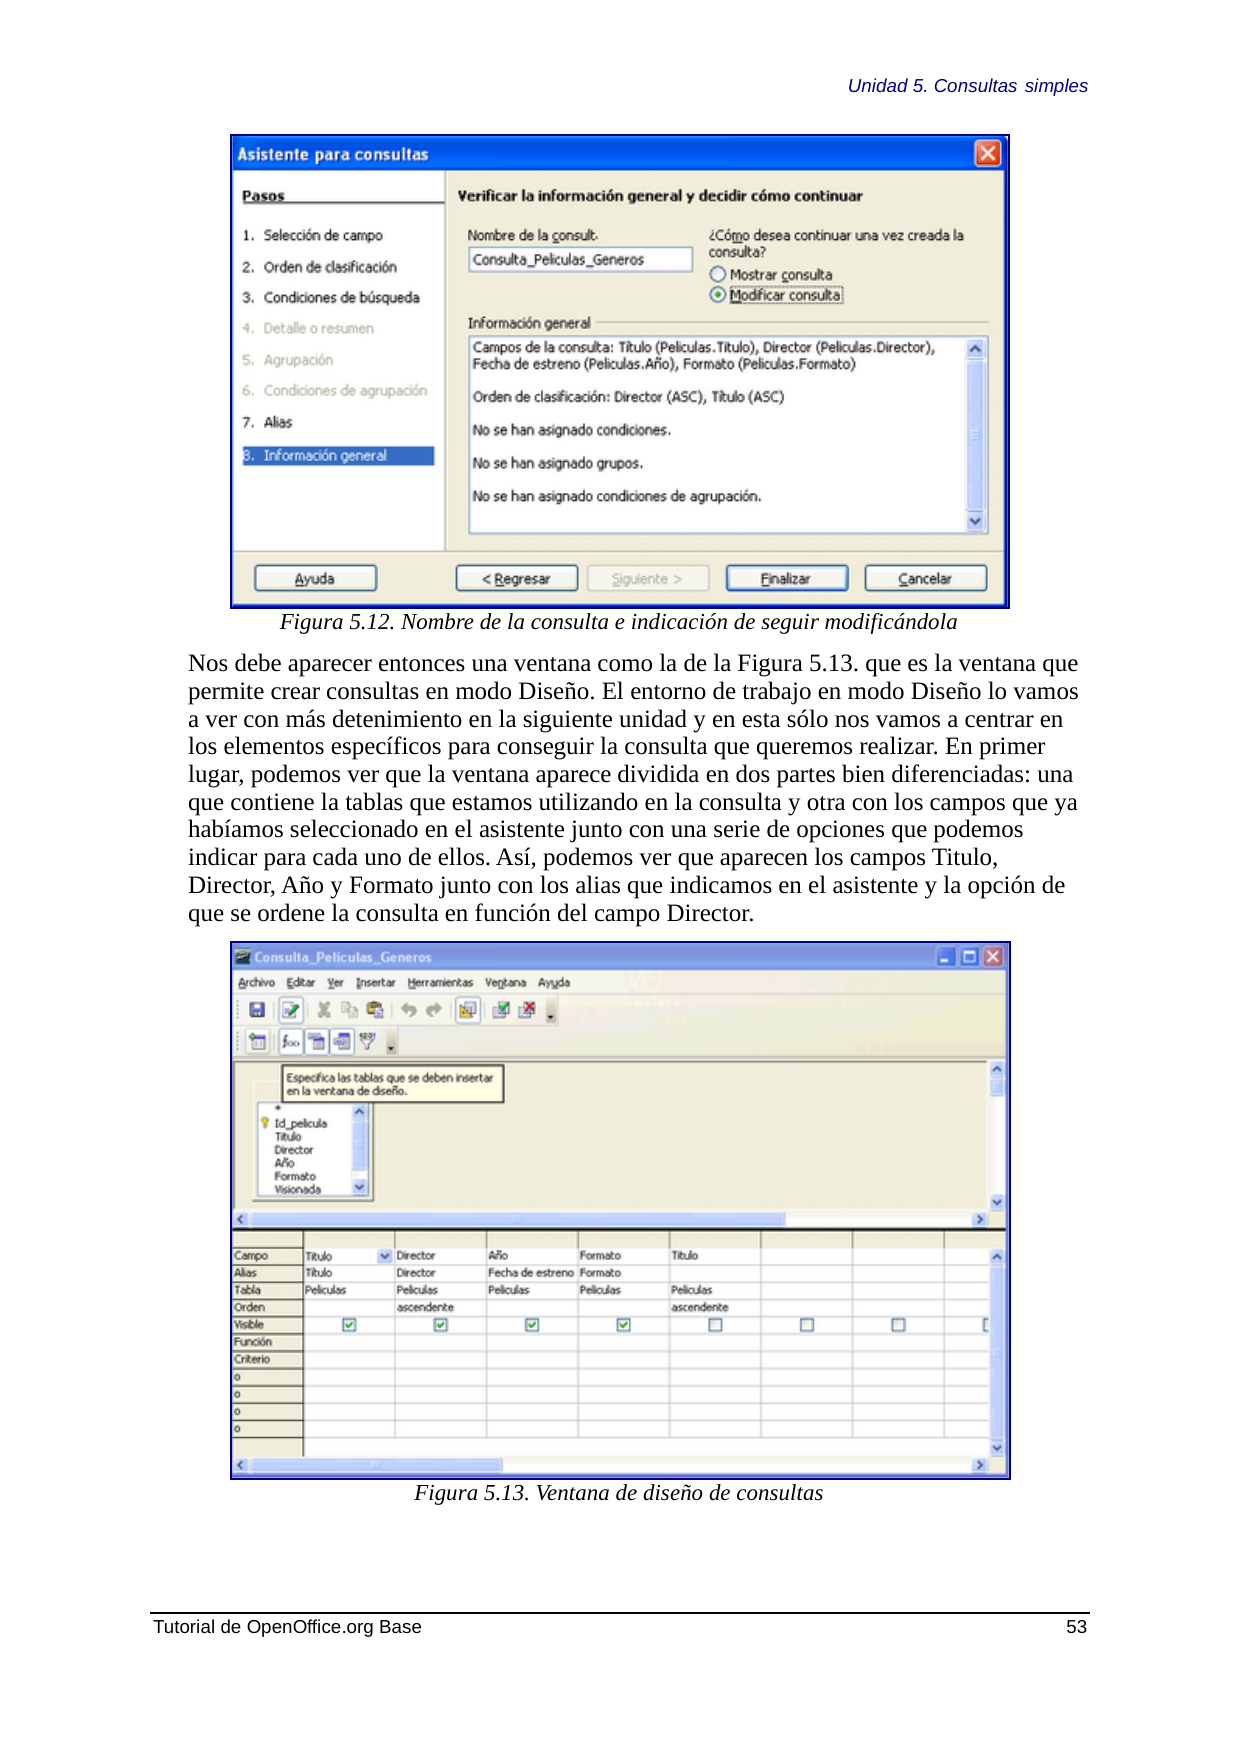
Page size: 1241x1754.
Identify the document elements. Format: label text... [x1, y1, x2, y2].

text Nos debe aparecer entonces una ventana como la de la Figura 5.13. que es la ventana que permite crear consultas en modo Diseño. El entorno de trabajo en modo Diseño lo vamos a ver con más detenimiento en la siguiente unidad y en esta sólo nos vamos a centrar en los elementos específicos para conseguir la consulta que queremos realizar. En primer lugar, podemos ver que la ventana aparece dividida en dos partes bien diferenciadas: una que contiene la tablas que estamos utilizando en la consulta y otra con los campos que ya habíamos seleccionado en el asistente junto con una serie de opciones que podemos indicar para cada uno de ellos. Así, podemos ver que aparecen los campos Titulo, Director, Año y Formato junto con los alias que indicamos en el asistente y la opción de que se ordene la consulta en función del campo Director. [188, 649, 1090, 926]
picture [232, 943, 1009, 1478]
text Figura 5.13. Ventana de diseño de consultas [150, 941, 1090, 1506]
text Figura 5.12. Nombre de la consulta e indicación de seguir modificándola [150, 134, 1090, 634]
picture [232, 136, 1008, 607]
